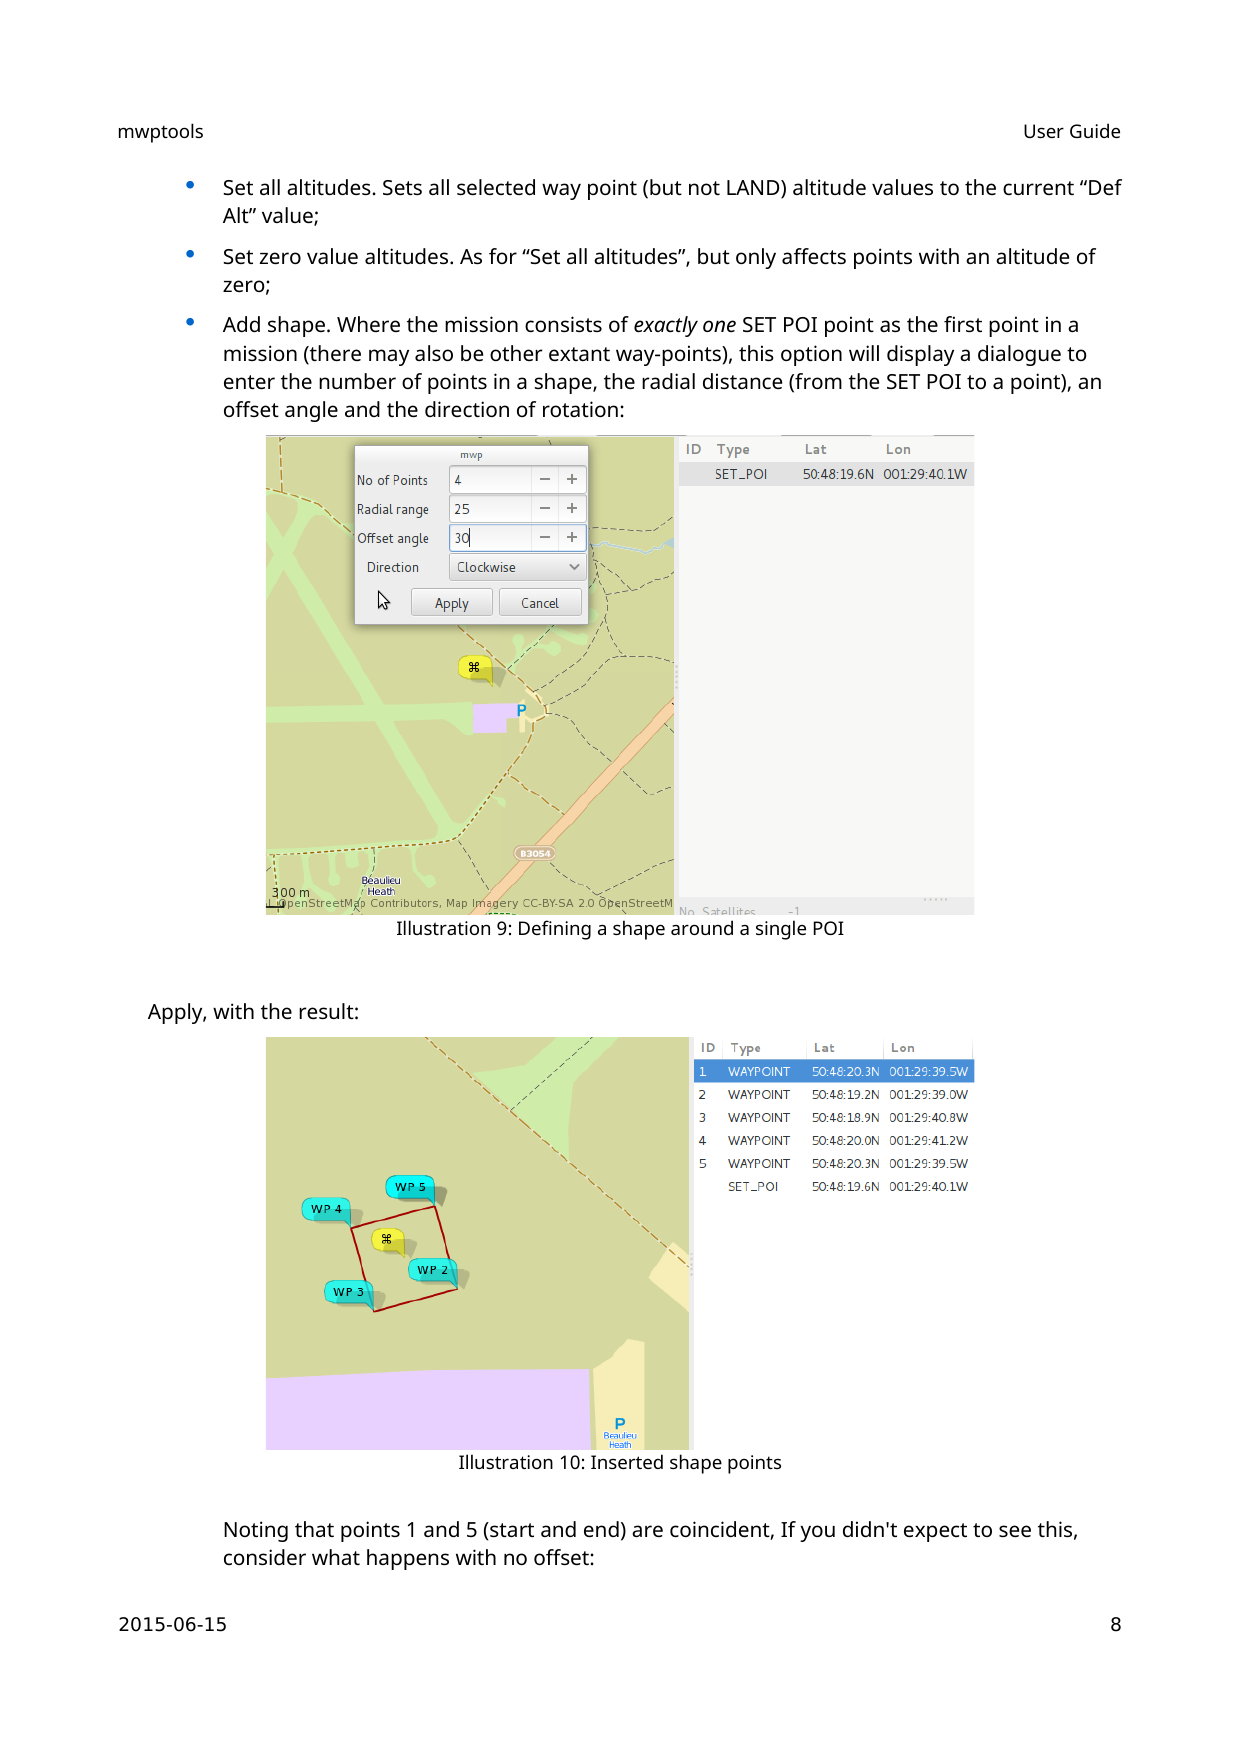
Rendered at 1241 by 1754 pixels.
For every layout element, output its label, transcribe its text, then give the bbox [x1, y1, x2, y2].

text Apply, with the result: [148, 997, 1122, 1026]
list Set all altitudes. Sets all selected way point (but not LAND) altitude values to the current “Def Alt” value; [185, 173, 1122, 230]
text Illustration 9: Defining a shape around a single POI [266, 915, 974, 940]
picture [265, 435, 975, 915]
list Add shape. Where the mission consists of exactly one SET POI point as the first point in a mission (there may also be other extant way-points), this option will display a dialogue to enter the number of points in a shape, the radial distance (from the SET POI to a point), an offset angle and the direction of rotation: [185, 310, 1122, 424]
text Noting that points 1 and 5 (start and end) are coincident, If you didn't expect to see this, consider what happens with no offset: [223, 1515, 1122, 1572]
list Set zero value altitudes. As for “Set all altitudes”, but only affects points with an altitude of zero; [185, 242, 1122, 298]
text Illustration 10: Inserted shape points [266, 1450, 974, 1475]
picture [265, 1037, 975, 1450]
